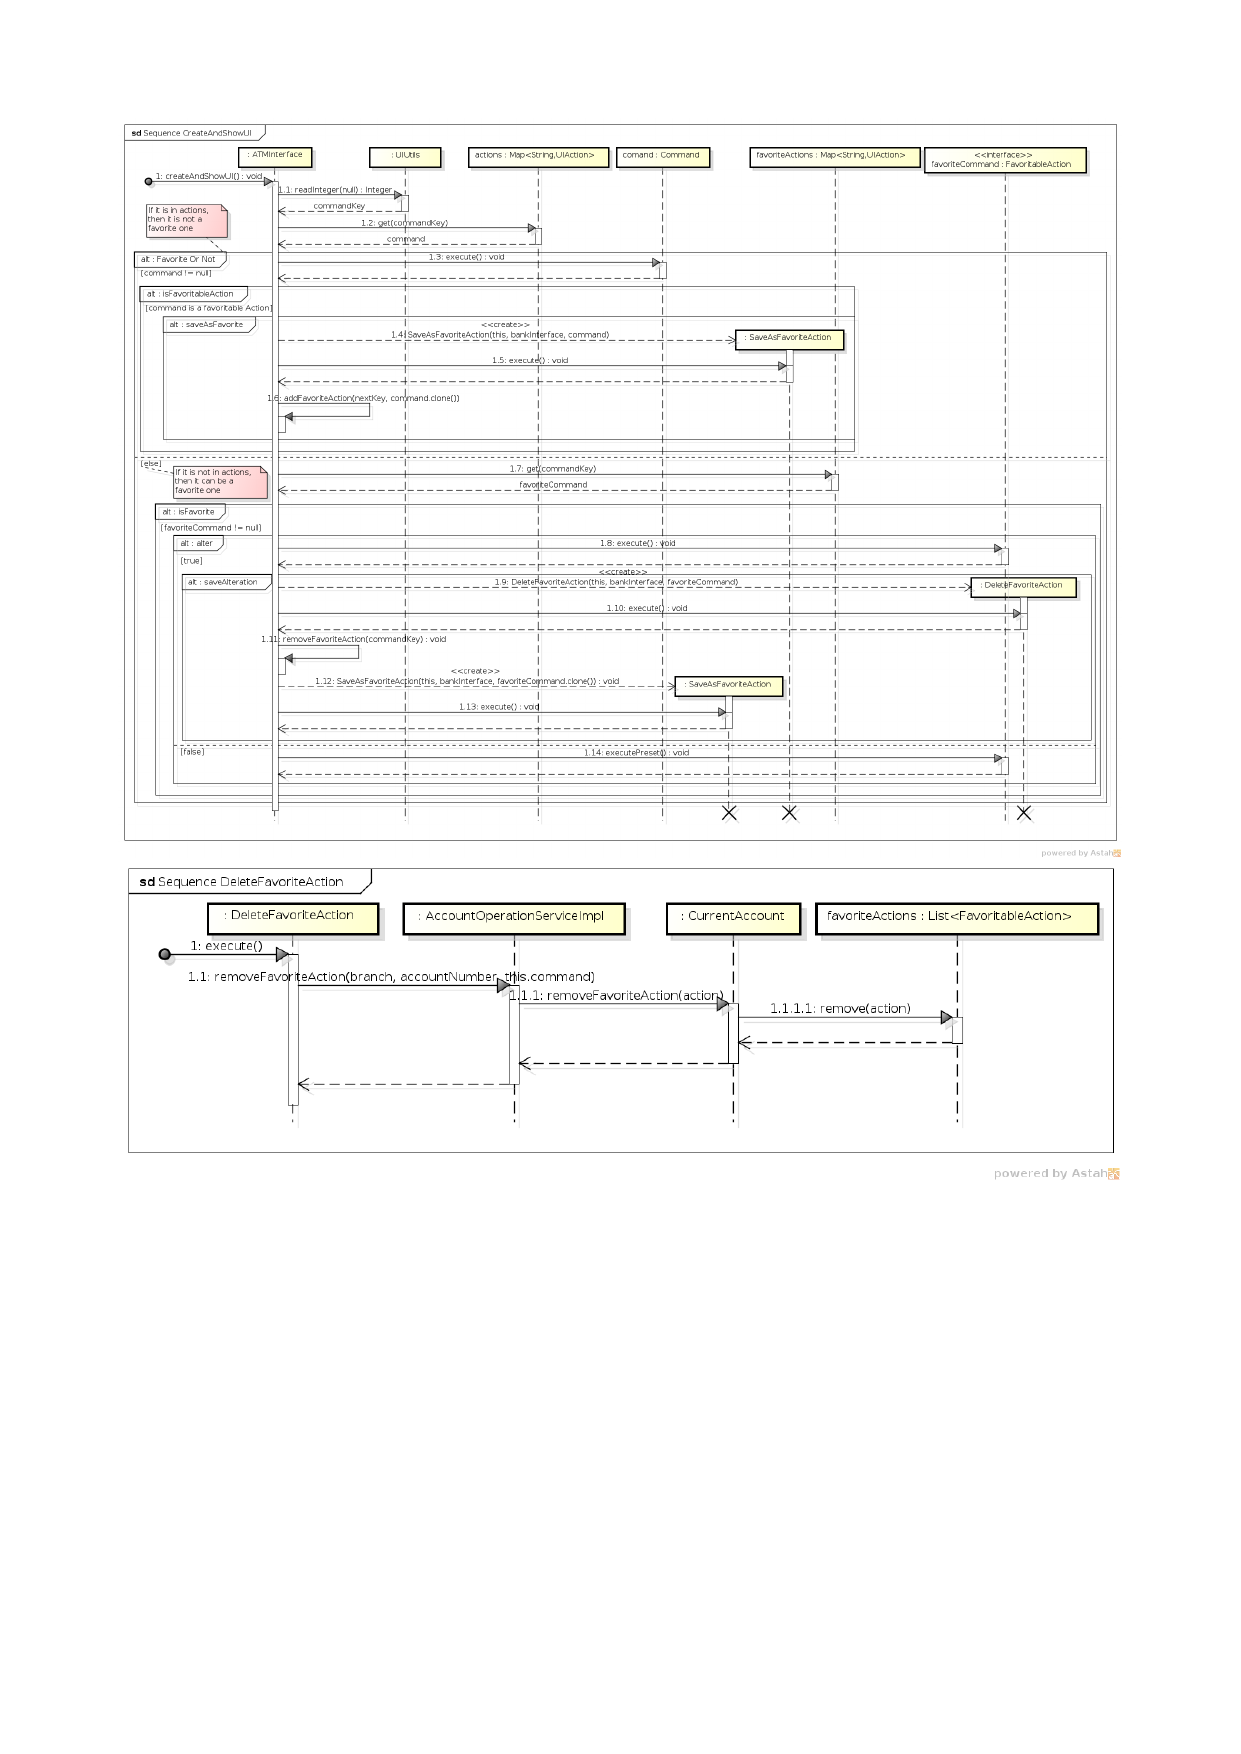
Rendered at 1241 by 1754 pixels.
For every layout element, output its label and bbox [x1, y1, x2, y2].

picture [118, 118, 1123, 1183]
